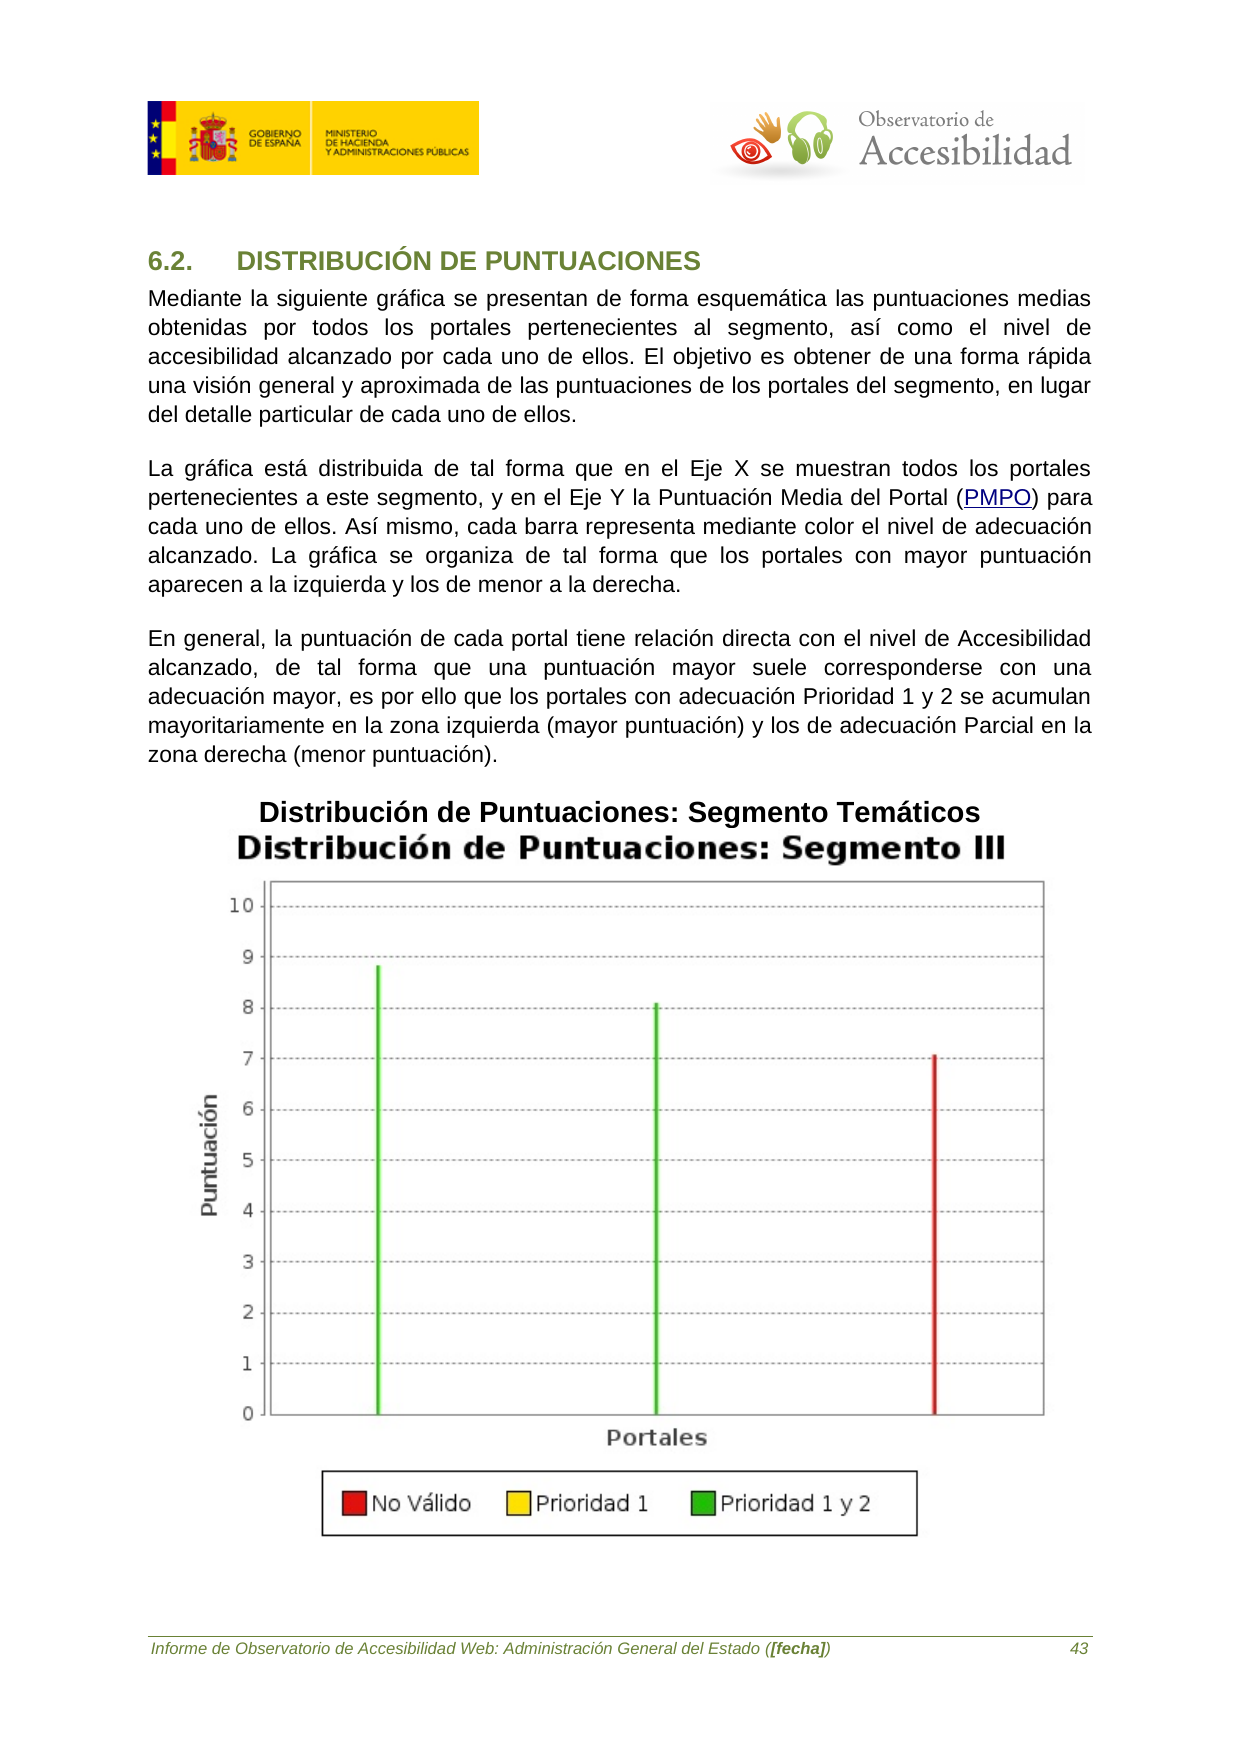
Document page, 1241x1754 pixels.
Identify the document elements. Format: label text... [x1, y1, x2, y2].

text Mediante la siguiente gráfica se presentan de forma esquemática las puntuaciones medias obtenidas por todos los portales pertenecientes al segmento, así como el nivel de accesibilidad alcanzado por cada uno de ellos. El objetivo es obtener de una forma rápida una visión general y aproximada de las puntuaciones de los portales del segmento, en lugar del detalle particular de cada uno de ellos. [148, 285, 1092, 427]
text La gráfica está distribuida de tal forma que en el Eje X se muestran todos los portales pertenecientes a este segmento, y en el Eje Y la Puntuación Media del Portal (PMPO) para cada uno de ellos. Así mismo, cada barra representa mediante color el nivel de adecuación alcanzado. La gráfica se organiza de tal forma que los portales con mayor puntuación aparecen a la izquierda y los de menor a la derecha. [148, 455, 1092, 597]
picture [178, 828, 1062, 1538]
picture [710, 102, 1086, 185]
text Distribución de Puntuaciones: Segmento Temáticos [148, 795, 1092, 828]
text En general, la puntuación de cada portal tiene relación directa con el nivel de Accesibilidad alcanzado, de tal forma que una puntuación mayor suele corresponderse con una adecuación mayor, es por ello que los portales con adecuación Prioridad 1 y 2 se acumulan mayoritariamente en la zona izquierda (mayor puntuación) y los de adecuación Parcial en la zona derecha (menor puntuación). [148, 625, 1092, 767]
picture [147, 101, 479, 175]
subtitle Distribución de puntuaciones [148, 245, 1092, 276]
